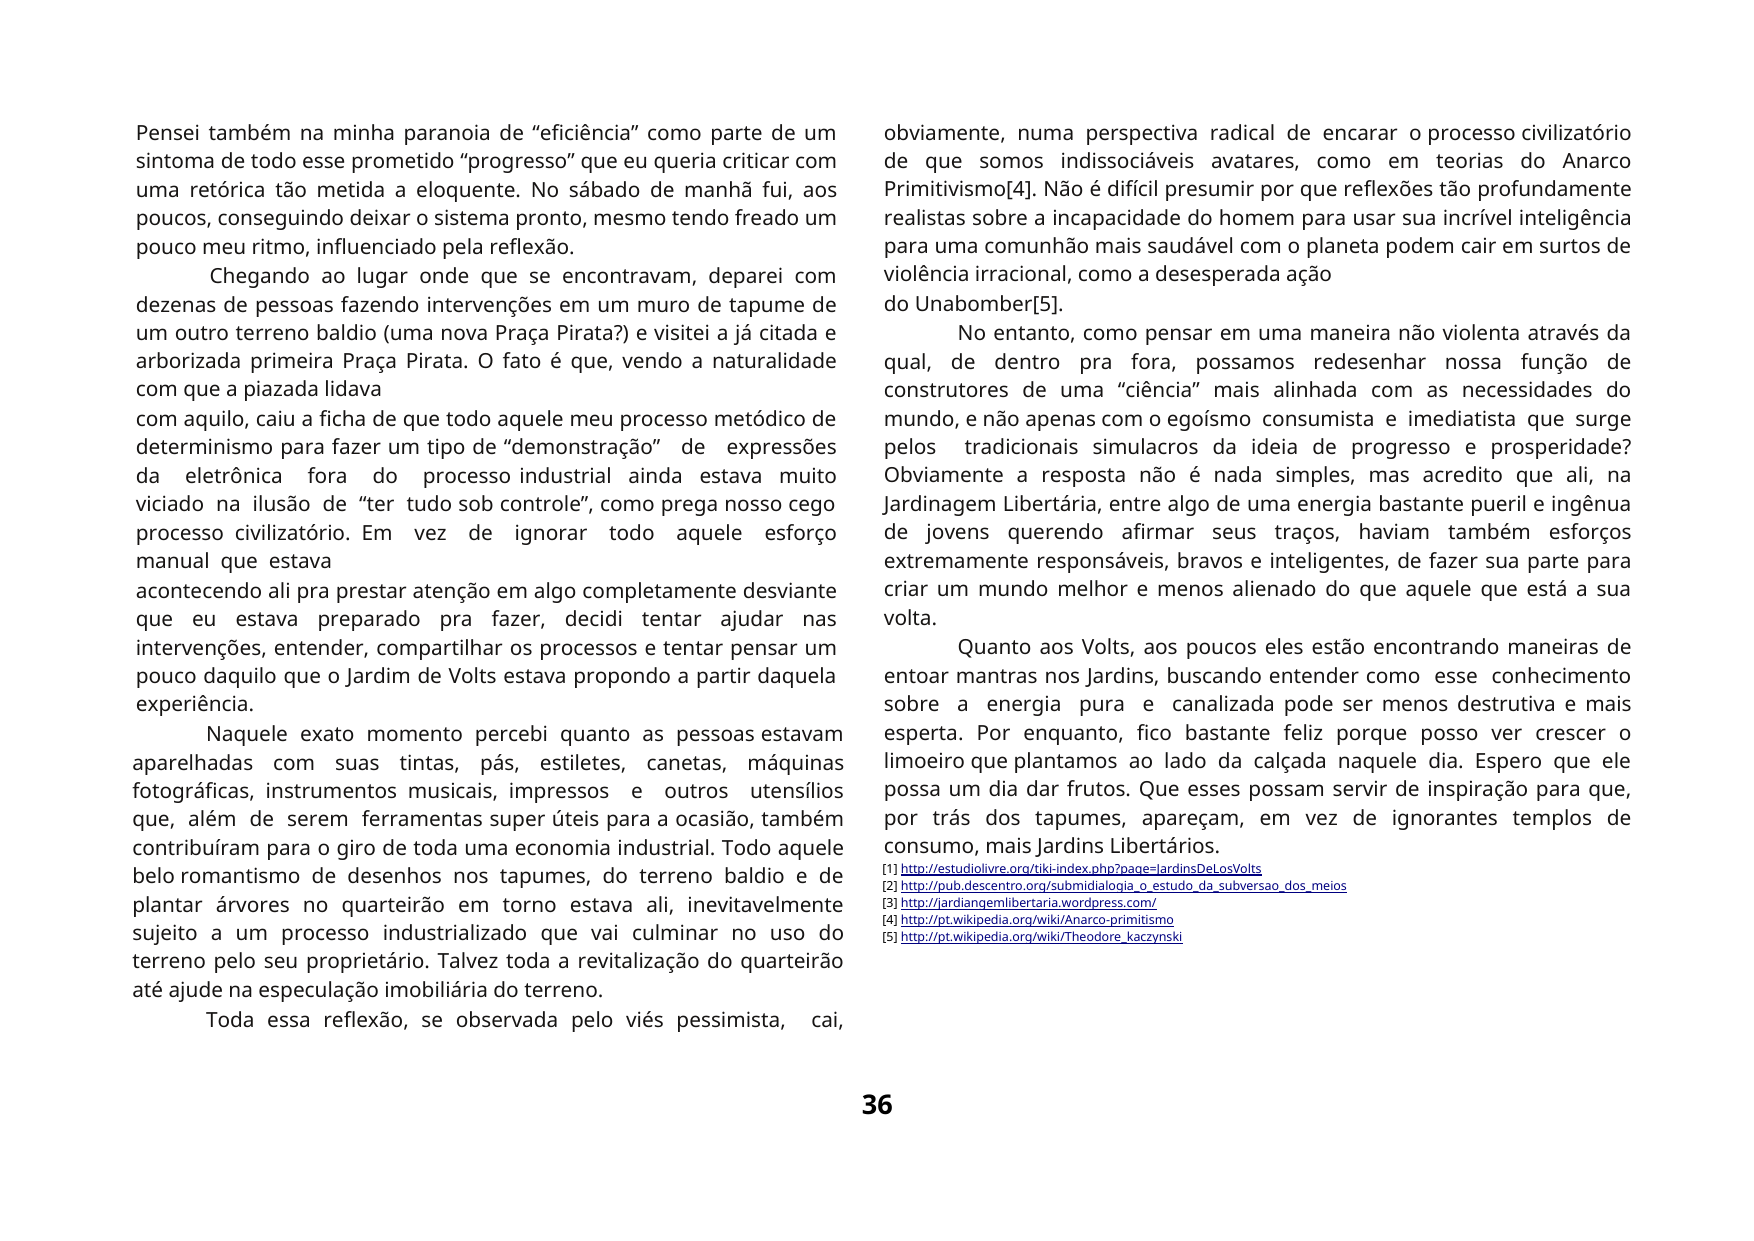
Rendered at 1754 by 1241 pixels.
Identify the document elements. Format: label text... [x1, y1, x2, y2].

text acontecendo ali pra prestar atenção em algo completamente desviante que eu estava preparado pra fazer, decidi tentar ajudar nas intervenções, entender, compartilhar os processos e tentar pensar um pouco daquilo que o Jardim de Volts estava propondo a partir daquela experiência. [136, 576, 838, 718]
text Chegando ao lugar onde que se encontravam, deparei com dezenas de pessoas fazendo intervenções em um muro de tapume de um outro terreno baldio (uma nova Praça Pirata?) e visitei a já citada e arborizada primeira Praça Pirata. O fato é que, vendo a naturalidade com que a piazada lidava [136, 262, 838, 403]
text com aquilo, caiu a ficha de que todo aquele meu processo metódico de determinismo para fazer um tipo de “demonstração” de expressões da eletrônica fora do processo industrial ainda estava muito viciado na ilusão de “ter tudo sob controle”, como prega nosso cego processo civilizatório. Em vez de ignorar todo aquele esforço manual que estava [136, 404, 838, 575]
text do Unabomber[5]. [884, 289, 1633, 317]
text Toda essa reflexão, se observada pelo viés pessimista, cai, [132, 1005, 845, 1033]
text [1] http://estudiolivre.org/tiki-index.php?page=JardinsDeLosVolts [882, 860, 1631, 877]
text [3] http://jardiangemlibertaria.wordpress.com/ [882, 894, 1631, 911]
text Pensei também na minha paranoia de “eficiência” como parte de um sintoma de todo esse prometido “progresso” que eu queria criticar com uma retórica tão metida a eloquente. No sábado de manhã fui, aos poucos, conseguindo deixar o sistema pronto, mesmo tendo freado um pouco meu ritmo, influenciado pela reflexão. [136, 118, 838, 260]
text [4] http://pt.wikipedia.org/wiki/Anarco-primitismo [882, 911, 1631, 928]
text [5] http://pt.wikipedia.org/wiki/Theodore_kaczynski [882, 928, 1631, 945]
text No entanto, como pensar em uma maneira não violenta através da qual, de dentro pra fora, possamos redesenhar nossa função de construtores de uma “ciência” mais alinhada com as necessidades do mundo, e não apenas com o egoísmo consumista e imediatista que surge pelos tradicionais simulacros da ideia de progresso e prosperidade? Obviamente a resposta não é nada simples, mas acredito que ali, na Jardinagem Libertária, entre algo de uma energia bastante pueril e ingênua de jovens querendo afirmar seus traços, haviam também esforços extremamente responsáveis, bravos e inteligentes, de fazer sua parte para criar um mundo melhor e menos alienado do que aquele que está a sua volta. [884, 318, 1633, 631]
text Quanto aos Volts, aos poucos eles estão encontrando maneiras de entoar mantras nos Jardins, buscando entender como esse conhecimento sobre a energia pura e canalizada pode ser menos destrutiva e mais esperta. Por enquanto, fico bastante feliz porque posso ver crescer o limoeiro que plantamos ao lado da calçada naquele dia. Espero que ele possa um dia dar frutos. Que esses possam servir de inspiração para que, por trás dos tapumes, apareçam, em vez de ignorantes templos de consumo, mais Jardins Libertários. [884, 632, 1633, 860]
text Naquele exato momento percebi quanto as pessoas estavam aparelhadas com suas tintas, pás, estiletes, canetas, máquinas fotográficas, instrumentos musicais, impressos e outros utensílios que, além de serem ferramentas super úteis para a ocasião, também contribuíram para o giro de toda uma economia industrial. Todo aquele belo romantismo de desenhos nos tapumes, do terreno baldio e de plantar árvores no quarteirão em torno estava ali, inevitavelmente sujeito a um processo industrializado que vai culminar no uso do terreno pelo seu proprietário. Talvez toda a revitalização do quarteirão até ajude na especulação imobiliária do terreno. [132, 719, 845, 1003]
text [2] http://pub.descentro.org/submidialogia_o_estudo_da_subversao_dos_meios [882, 877, 1631, 894]
text obviamente, numa perspectiva radical de encarar o processo civilizatório de que somos indissociáveis avatares, como em teorias do Anarco Primitivismo[4]. Não é difícil presumir por que reflexões tão profundamente realistas sobre a incapacidade do homem para usar sua incrível inteligência para uma comunhão mais saudável com o planeta podem cair em surtos de violência irracional, como a desesperada ação [884, 118, 1633, 288]
